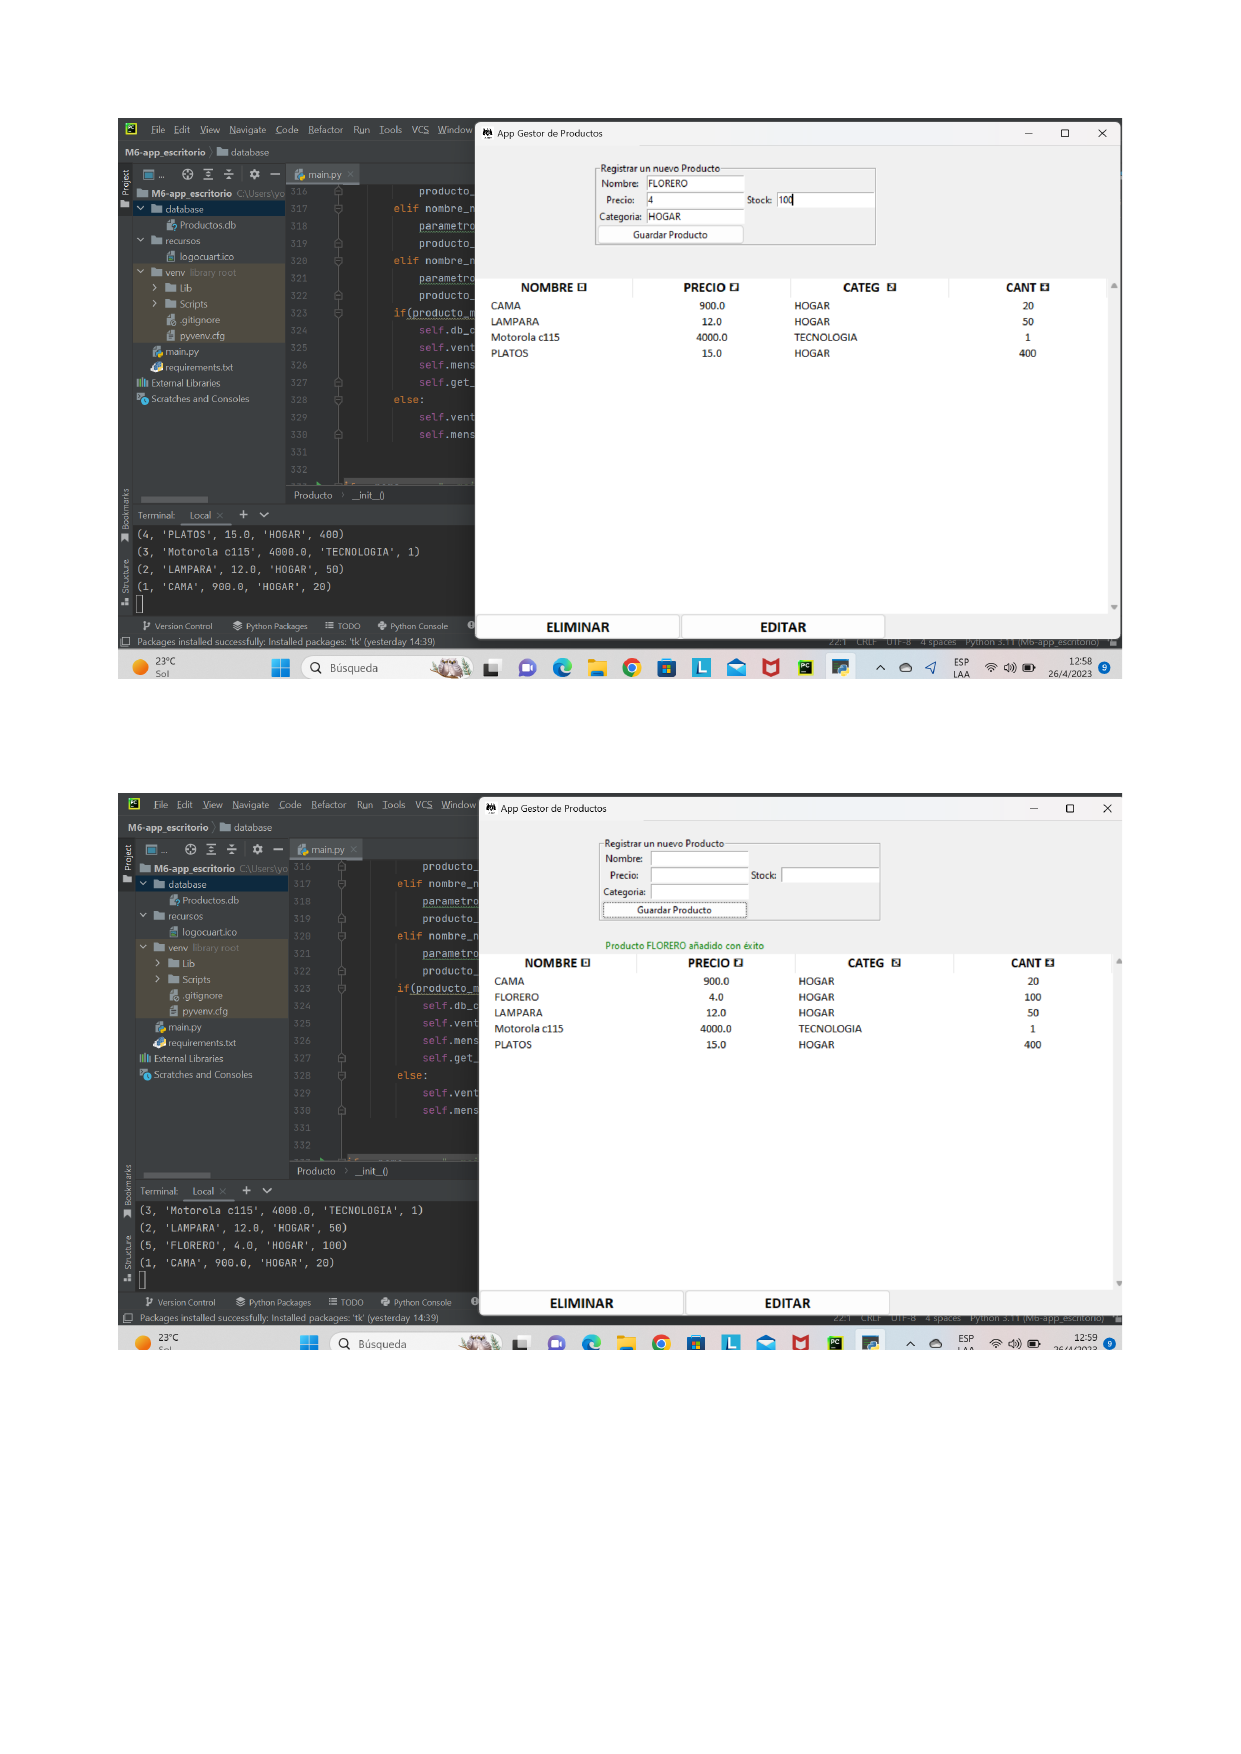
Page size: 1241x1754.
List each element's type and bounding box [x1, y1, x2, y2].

picture [118, 118, 1123, 679]
picture [118, 793, 1123, 1350]
